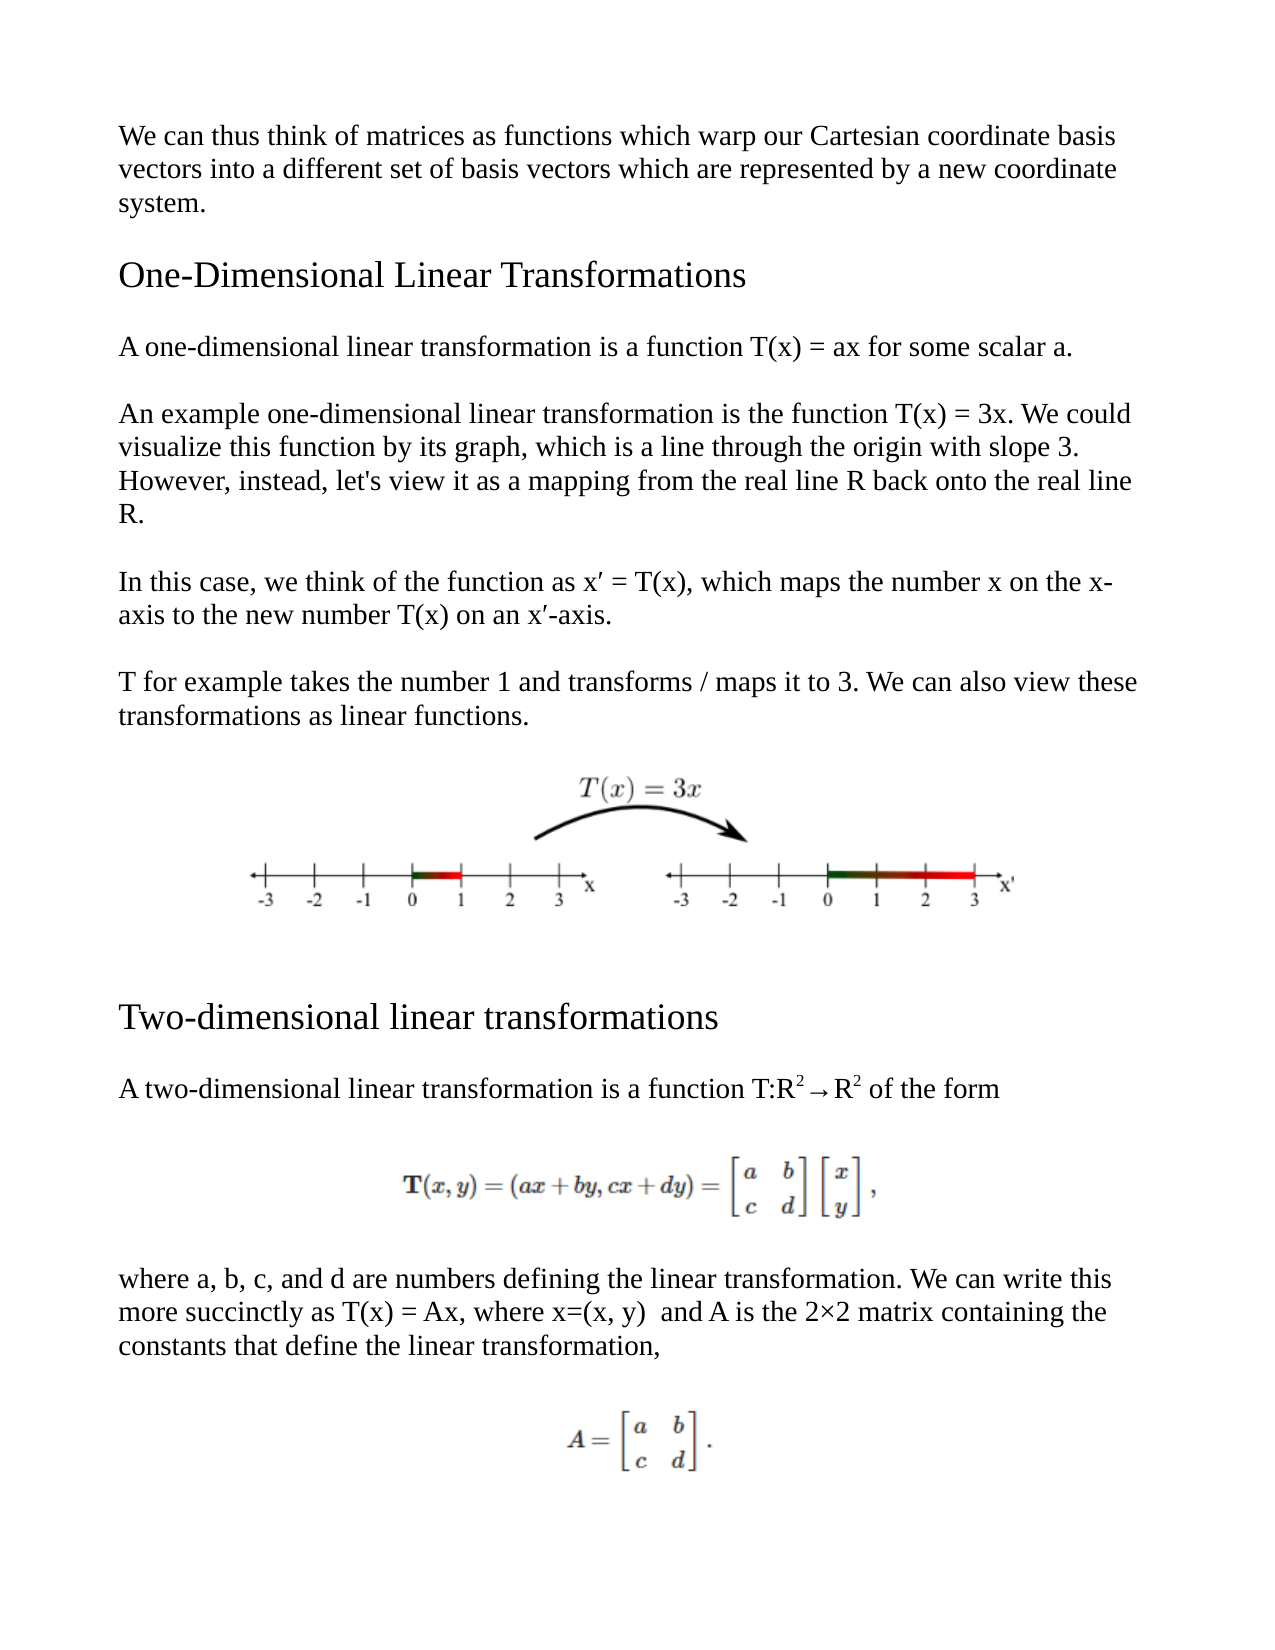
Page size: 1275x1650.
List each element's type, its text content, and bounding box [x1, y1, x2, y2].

text A one-dimensional linear transformation is a function T(x) = ax for some scalar a. [118, 329, 1157, 362]
text T for example takes the number 1 and transforms / maps it to 3. We can also view these transformations as linear functions. [118, 664, 1157, 731]
picture [543, 1395, 733, 1495]
text Two-dimensional linear transformations [118, 994, 1157, 1037]
text An example one-dimensional linear transformation is the function T(x) = 3x. We could visualize this function by its graph, which is a line through the origin with slope 3. However, instead, let's view it as a mapping from the real line R back onto the real line R. [118, 396, 1157, 530]
text In this case, we think of the function as x′ = T(x), which maps the number x on the x-axis to the new number T(x) on an x′-axis. [118, 564, 1157, 631]
text A two-dimensional linear transformation is a function T:R2→R2 of the form [118, 1071, 1157, 1104]
picture [376, 1138, 899, 1228]
picture [219, 760, 1056, 932]
text where a, b, c, and d are numbers defining the linear transformation. We can write this more succinctly as T(x) = Ax, where x=(x, y) and A is the 2×2 matrix containing the constants that define the linear transformation, [118, 1261, 1157, 1361]
text One-Dimensional Linear Transformations [118, 252, 1157, 295]
text We can thus think of matrices as functions which warp our Cartesian coordinate basis vectors into a different set of basis vectors which are represented by a new coordinate system. [118, 118, 1157, 219]
